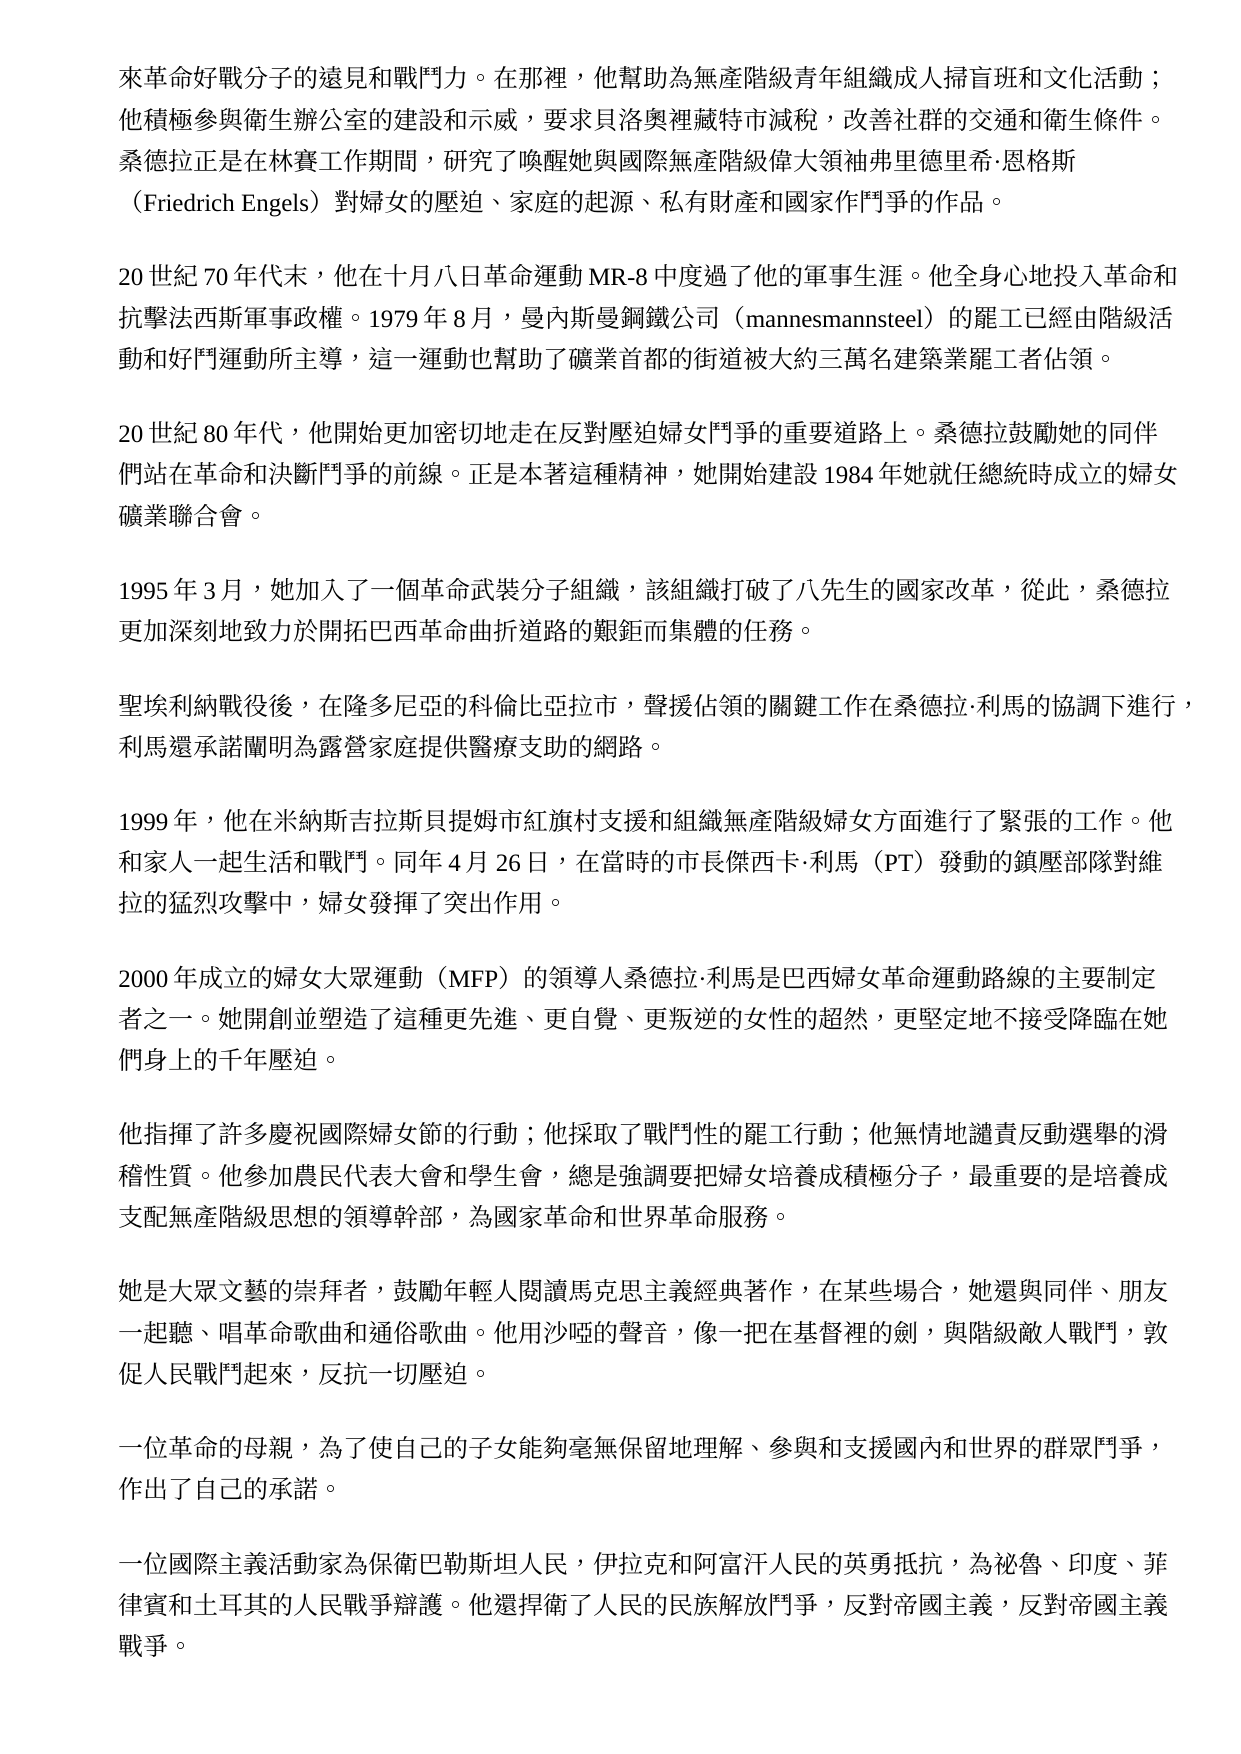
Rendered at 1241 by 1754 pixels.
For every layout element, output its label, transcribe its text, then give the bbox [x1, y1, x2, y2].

text 2021-03-06T19:32:22-03:00 主編改編 ['/images/0-2021/03/national/sandra-檔案.jpg'] 傑出革命領袖的榜樣 照片：和資料庫 桑德拉利馬出生在米納斯吉拉斯內陸的聖多明戈多普拉塔，於1970年代移居貝洛奧裡藏特。他就讀於中央州立學院的部分高中，這是第二次抵抗法西斯軍事政權的重要階段。 他第一次接觸群眾工作是在1976年，當時他去了林德希亞，一個工人階級聚居區，位於貝洛奧裡藏特、伊比利特和伯爵的城市範圍內。她很快融入了社群生活，在她年輕的時候展示了她作為未來革命好戰分子的遠見和戰鬥力。在那裡，他幫助為無產階級青年組織成人掃盲班和文化活動；他積極參與衛生辦公室的建設和示威，要求貝洛奧裡藏特市減稅，改善社群的交通和衛生條件。桑德拉正是在林賽工作期間，研究了喚醒她與國際無產階級偉大領袖弗里德里希·恩格斯（Friedrich Engels）對婦女的壓迫、家庭的起源、私有財產和國家作鬥爭的作品。 20世紀70年代末，他在十月八日革命運動MR-8中度過了他的軍事生涯。他全身心地投入革命和抗擊法西斯軍事政權。1979年8月，曼內斯曼鋼鐵公司（mannesmannsteel）的罷工已經由階級活動和好鬥運動所主導，這一運動也幫助了礦業首都的街道被大約三萬名建築業罷工者佔領。 20世紀80年代，他開始更加密切地走在反對壓迫婦女鬥爭的重要道路上。桑德拉鼓勵她的同伴們站在革命和決斷鬥爭的前線。正是本著這種精神，她開始建設1984年她就任總統時成立的婦女礦業聯合會。 1995年3月，她加入了一個革命武裝分子組織，該組織打破了八先生的國家改革，從此，桑德拉更加深刻地致力於開拓巴西革命曲折道路的艱鉅而集體的任務。 聖埃利納戰役後，在隆多尼亞的科倫比亞拉市，聲援佔領的關鍵工作在桑德拉·利馬的協調下進行，利馬還承諾闡明為露營家庭提供醫療支助的網路。 1999年，他在米納斯吉拉斯貝提姆市紅旗村支援和組織無產階級婦女方面進行了緊張的工作。他和家人一起生活和戰鬥。同年4月26日，在當時的市長傑西卡·利馬（PT）發動的鎮壓部隊對維拉的猛烈攻擊中，婦女發揮了突出作用。 2000年成立的婦女大眾運動（MFP）的領導人桑德拉·利馬是巴西婦女革命運動路線的主要制定者之一。她開創並塑造了這種更先進、更自覺、更叛逆的女性的超然，更堅定地不接受降臨在她們身上的千年壓迫。 他指揮了許多慶祝國際婦女節的行動；他採取了戰鬥性的罷工行動；他無情地譴責反動選舉的滑稽性質。他參加農民代表大會和學生會，總是強調要把婦女培養成積極分子，最重要的是培養成支配無產階級思想的領導幹部，為國家革命和世界革命服務。 她是大眾文藝的崇拜者，鼓勵年輕人閱讀馬克思主義經典著作，在某些場合，她還與同伴、朋友一起聽、唱革命歌曲和通俗歌曲。他用沙啞的聲音，像一把在基督裡的劍，與階級敵人戰鬥，敦促人民戰鬥起來，反抗一切壓迫。 一位革命的母親，為了使自己的子女能夠毫無保留地理解、參與和支援國內和世界的群眾鬥爭，作出了自己的承諾。 一位國際主義活動家為保衛巴勒斯坦人民，伊拉克和阿富汗人民的英勇抵抗，為祕魯、印度、菲律賓和土耳其的人民戰爭辯護。他還捍衛了人民的民族解放鬥爭，反對帝國主義，反對帝國主義戰爭。 他在全國範圍內領導了懲罰法西斯軍事政權的罪犯、施暴者和劊子手的運動。MFP在其領導下，引發了令人難忘的抗議活動，反對1964年的政變。 在2013年和2014年的征途上，當戰鬥的年輕人奮起反抗剝削制度，特別是反對國際足聯（Fifa）的政黨時，MFP的火紅旗幟總是出現在第一排。把它舉得高高的人是桑德拉·利馬鍛造的年輕女子。 他的一生和他的榜樣是不可饒恕的，將用金色的文字銘刻在我國革命勝利的人民英雄的萬神殿上。 桑德拉·利馬同志為巴西革命奉獻了一生。在無產階級地區和工廠裡，在住房鬥爭中，在土地鬥爭中，在階級工人和工會運動中，組織群眾，已經有四十多年的戰鬥了。 他致力於全國各地特別是農村婦女群眾運動的建設。他在講話中總是注意到，我們人民的婦女必須同自己的同伴並肩鬥爭，必須組成在無產階級思想上占主導地位的革命幹部，在我國執行新民主主義革命的任務。 放棄從不屈服於健康問題；它毫無保留地致力於群眾的動員、政治化和組織化。 我們瞄準並依靠桑德拉·利馬同志總是洋溢的活潑、好鬥和樂觀的光輝榜樣，以便像她一直教導我們的那樣，把我們的痛苦和憤慨轉化為更多的決策，為我們人民的徹底解放而鬥爭。 桑德拉：參加戰鬥！ 喚醒一個女人的革命怒火！ [118, 59, 1181, 1663]
